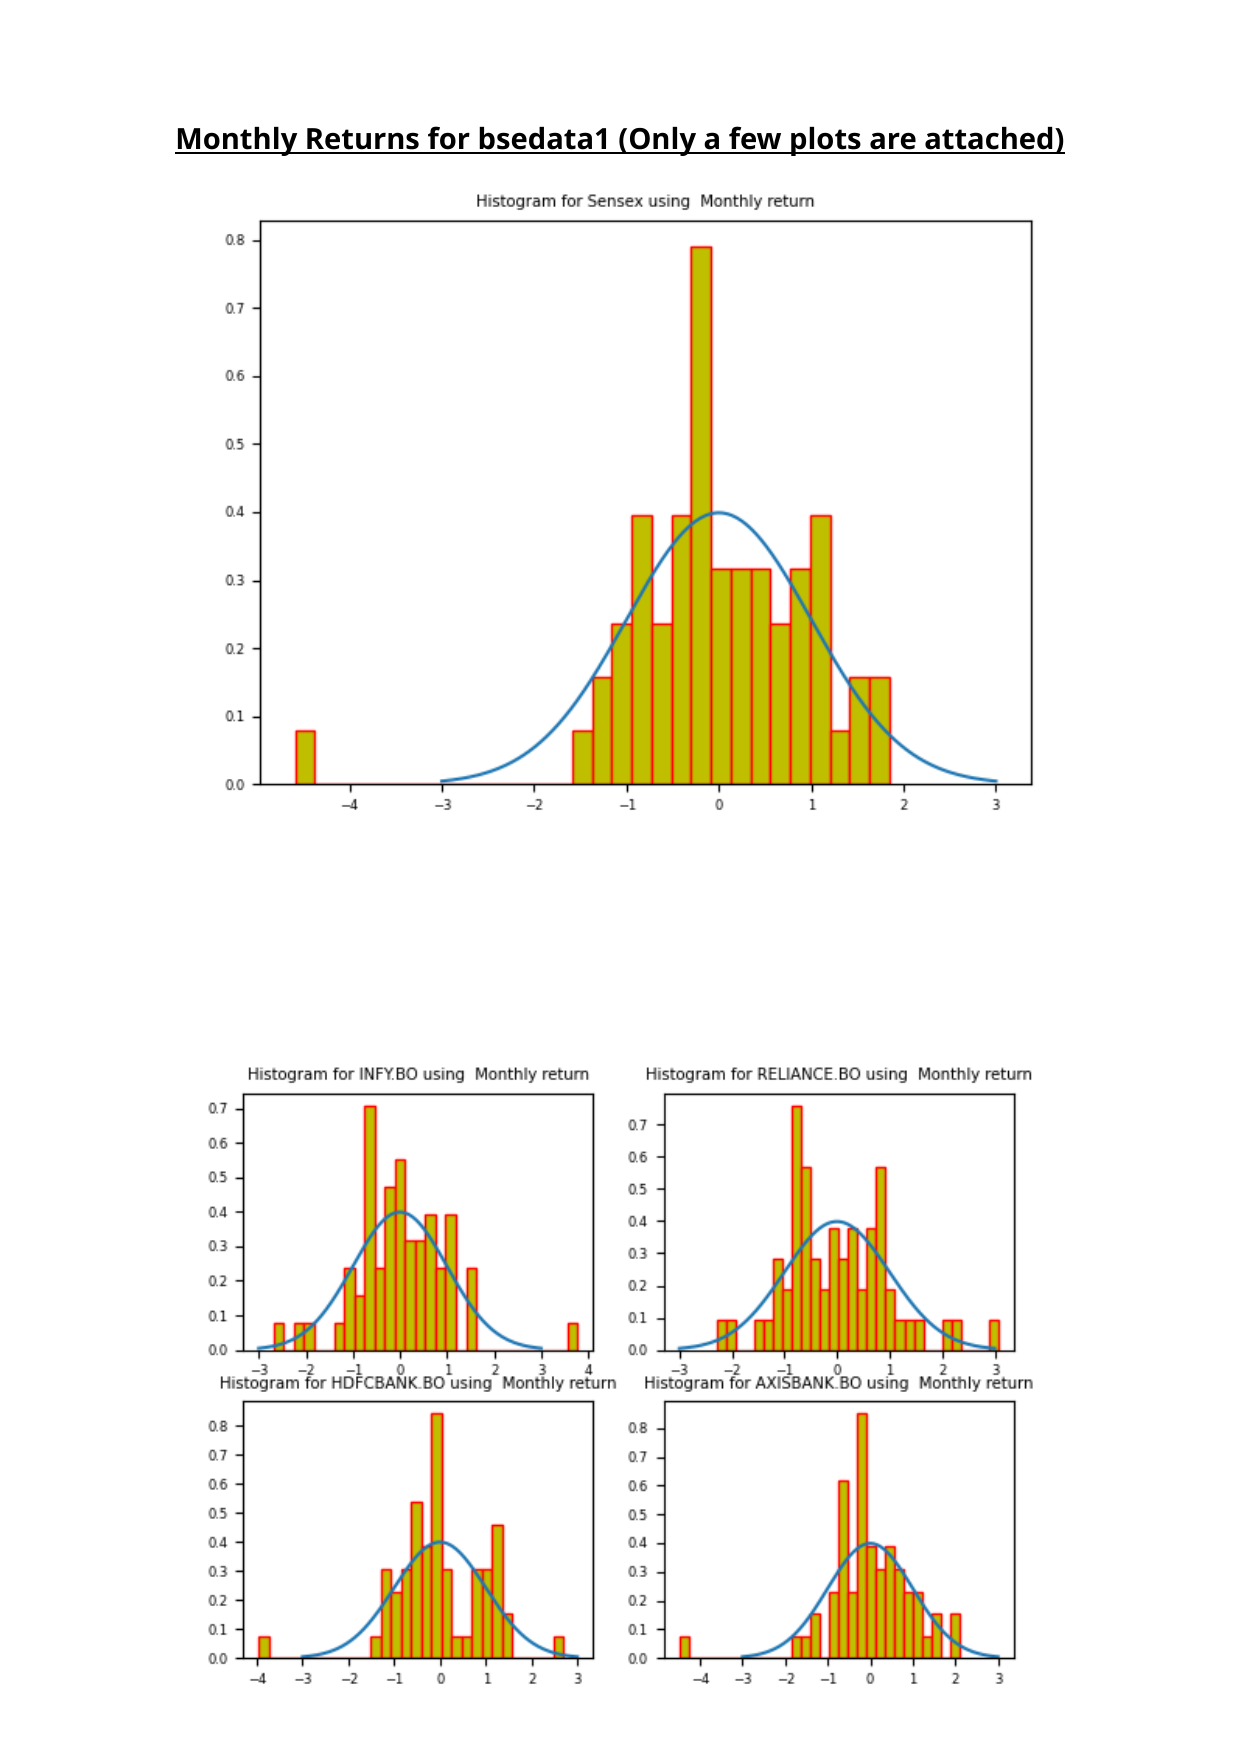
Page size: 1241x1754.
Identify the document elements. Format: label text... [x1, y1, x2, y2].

text Monthly Returns for bsedata1 (Only a few plots are attached) [118, 118, 1122, 158]
picture [170, 1051, 1036, 1710]
picture [187, 178, 1053, 836]
